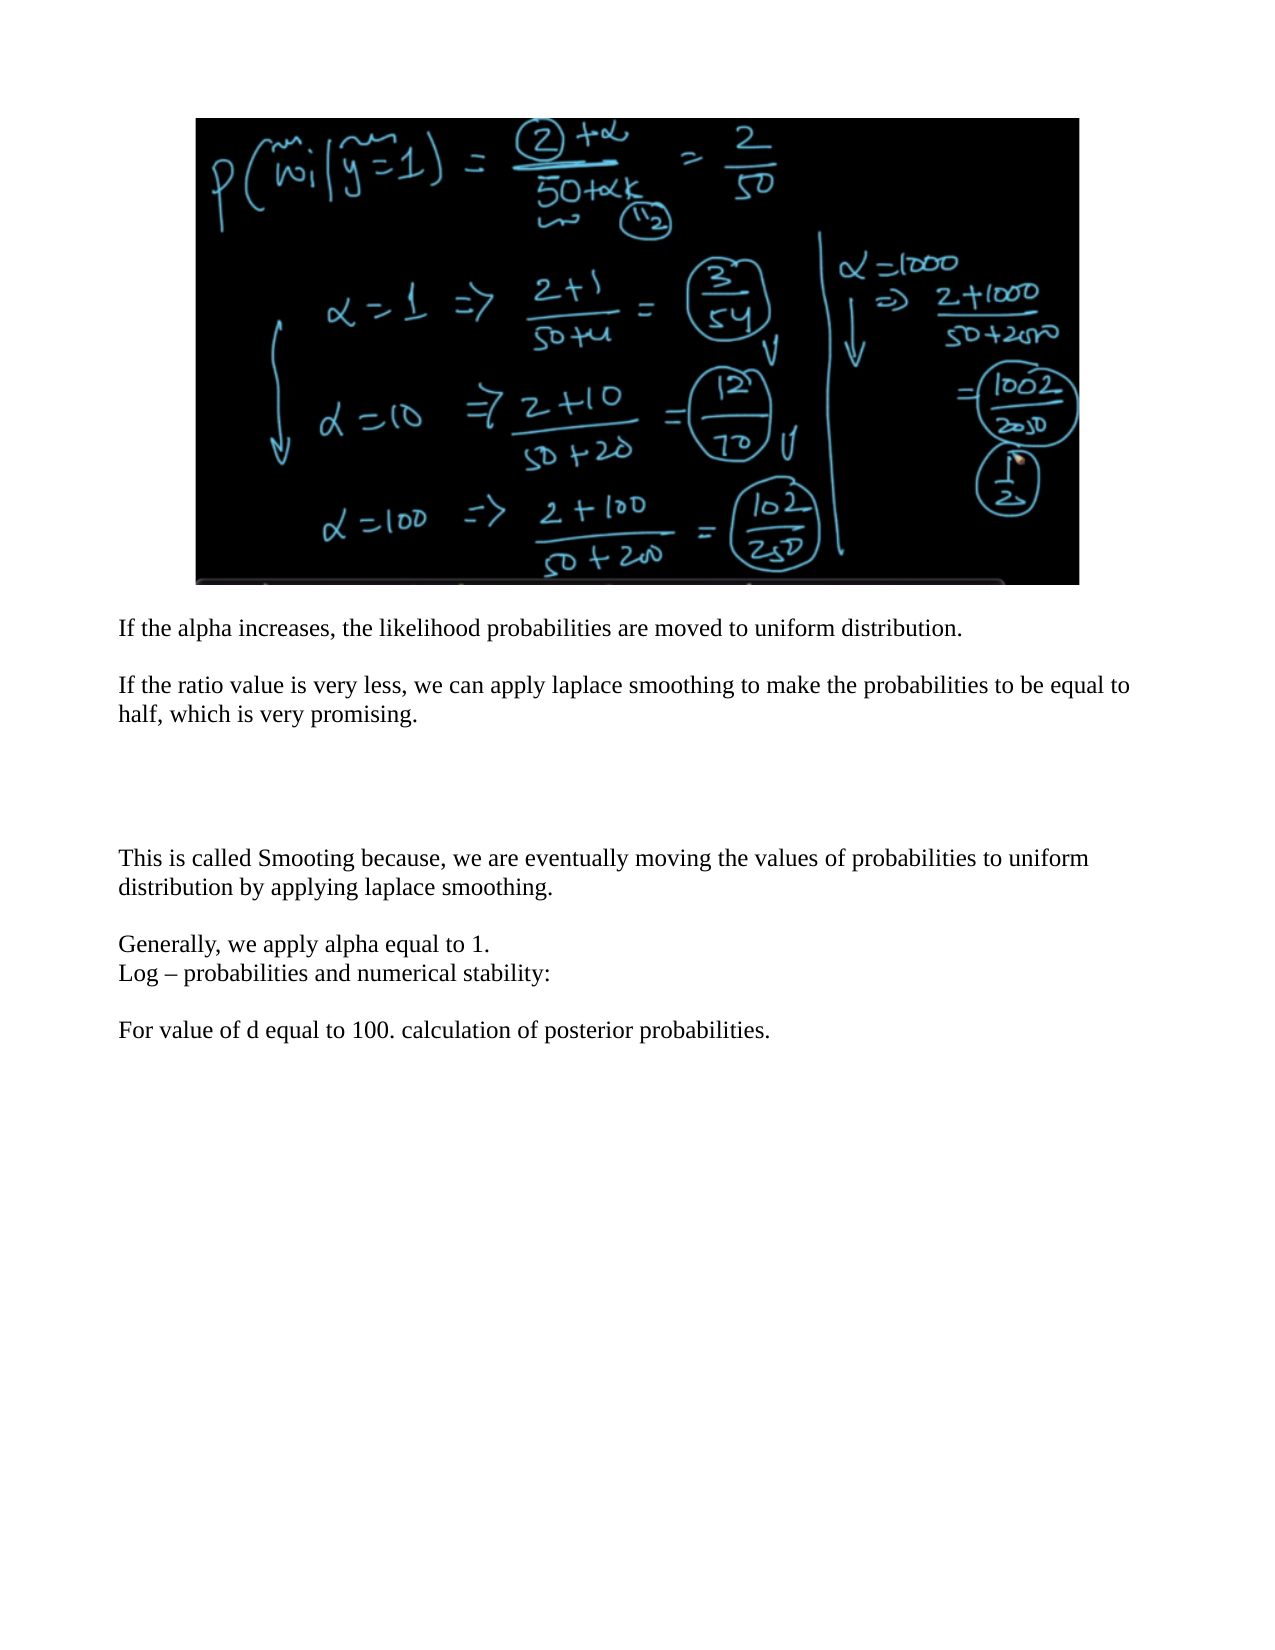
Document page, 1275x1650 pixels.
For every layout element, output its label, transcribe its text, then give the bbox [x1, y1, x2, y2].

text This is called Smooting because, we are eventually moving the values of probabilities to uniform distribution by applying laplace smoothing. [118, 843, 1157, 901]
text If the alpha increases, the likelihood probabilities are moved to uniform distribution. [118, 613, 1157, 642]
text Generally, we apply alpha equal to 1. [118, 929, 1157, 958]
text If the ratio value is very less, we can apply laplace smoothing to make the probabilities to be equal to half, which is very promising. [118, 671, 1157, 728]
text Log – probabilities and numerical stability: [118, 958, 1157, 987]
picture [195, 118, 1080, 585]
text For value of d equal to 100. calculation of posterior probabilities. [118, 1016, 1157, 1044]
